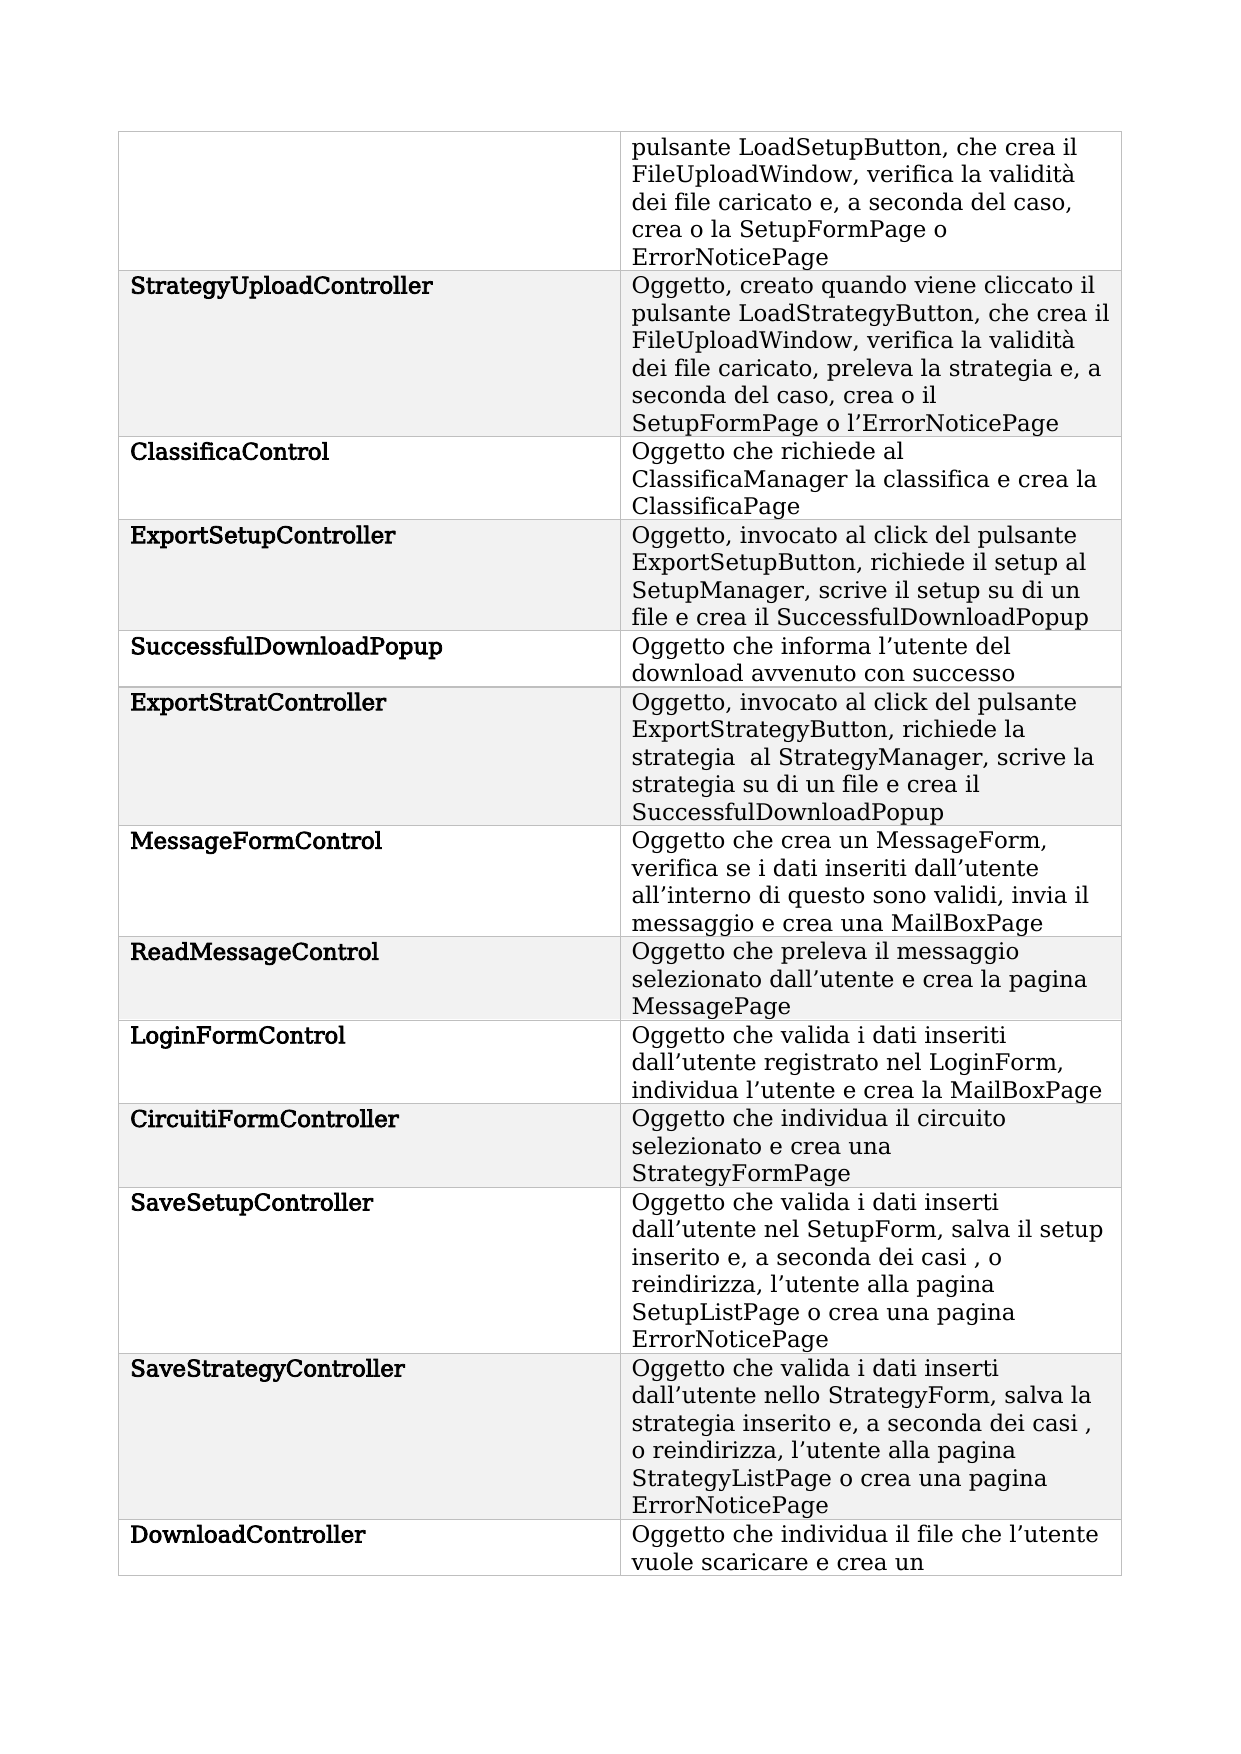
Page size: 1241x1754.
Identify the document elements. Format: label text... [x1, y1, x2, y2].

table_cell Oggetto, creato quando viene cliccato il pulsante LoadStrategyButton, che crea il FileUploadWindow, verifica la validità dei file caricato, preleva la strategia e, a seconda del caso, crea o il SetupFormPage o l’ErrorNoticePage [621, 271, 1121, 436]
table_cell Oggetto, invocato al click del pulsante ExportSetupButton, richiede il setup al SetupManager, scrive il setup su di un file e crea il SuccessfulDownloadPopup [621, 520, 1121, 630]
table_cell Oggetto, invocato al click del pulsante ExportStrategyButton, richiede la strategia al StrategyManager, scrive la strategia su di un file e crea il SuccessfulDownloadPopup [621, 688, 1121, 825]
table_cell Oggetto che richiede al ClassificaManager la classifica e crea la ClassificaPage [621, 437, 1121, 519]
table_cell Oggetto che crea un MessageForm, verifica se i dati inseriti dall’utente all’interno di questo sono validi, invia il messaggio e crea una MailBoxPage [621, 826, 1121, 936]
table_cell ReadMessageControl [119, 937, 620, 1019]
table_cell Oggetto che individua il file che l’utente vuole scaricare e crea un [621, 1520, 1121, 1575]
table_cell ExportSetupController [119, 520, 620, 630]
table_cell Oggetto che individua il circuito selezionato e crea una StrategyFormPage [621, 1104, 1121, 1187]
table_cell SaveSetupController [119, 1188, 620, 1353]
table_cell pulsante LoadSetupButton, che crea il FileUploadWindow, verifica la validità dei file caricato e, a seconda del caso, crea o la SetupFormPage o ErrorNoticePage [621, 132, 1121, 270]
table_cell LoginFormControl [119, 1021, 620, 1103]
table_cell Oggetto che valida i dati inserti dall’utente nel SetupForm, salva il setup inserito e, a seconda dei casi , o reindirizza, l’utente alla pagina SetupListPage o crea una pagina ErrorNoticePage [621, 1188, 1121, 1353]
table_cell [119, 132, 620, 270]
table_cell CircuitiFormController [119, 1104, 620, 1187]
table_cell ExportStratController [119, 688, 620, 825]
table_cell SuccessfulDownloadPopup [119, 631, 620, 686]
table_cell Oggetto che valida i dati inserti dall’utente nello StrategyForm, salva la strategia inserito e, a seconda dei casi , o reindirizza, l’utente alla pagina StrategyListPage o crea una pagina ErrorNoticePage [621, 1354, 1121, 1519]
table_cell Oggetto che preleva il messaggio selezionato dall’utente e crea la pagina MessagePage [621, 937, 1121, 1019]
table_cell ClassificaControl [119, 437, 620, 519]
table_cell SaveStrategyController [119, 1354, 620, 1519]
table_cell Oggetto che valida i dati inseriti dall’utente registrato nel LoginForm, individua l’utente e crea la MailBoxPage [621, 1021, 1121, 1103]
table_cell StrategyUploadController [119, 271, 620, 436]
table_cell DownloadController [119, 1520, 620, 1575]
table_cell Oggetto che informa l’utente del download avvenuto con successo [621, 631, 1121, 686]
table_cell MessageFormControl [119, 826, 620, 936]
